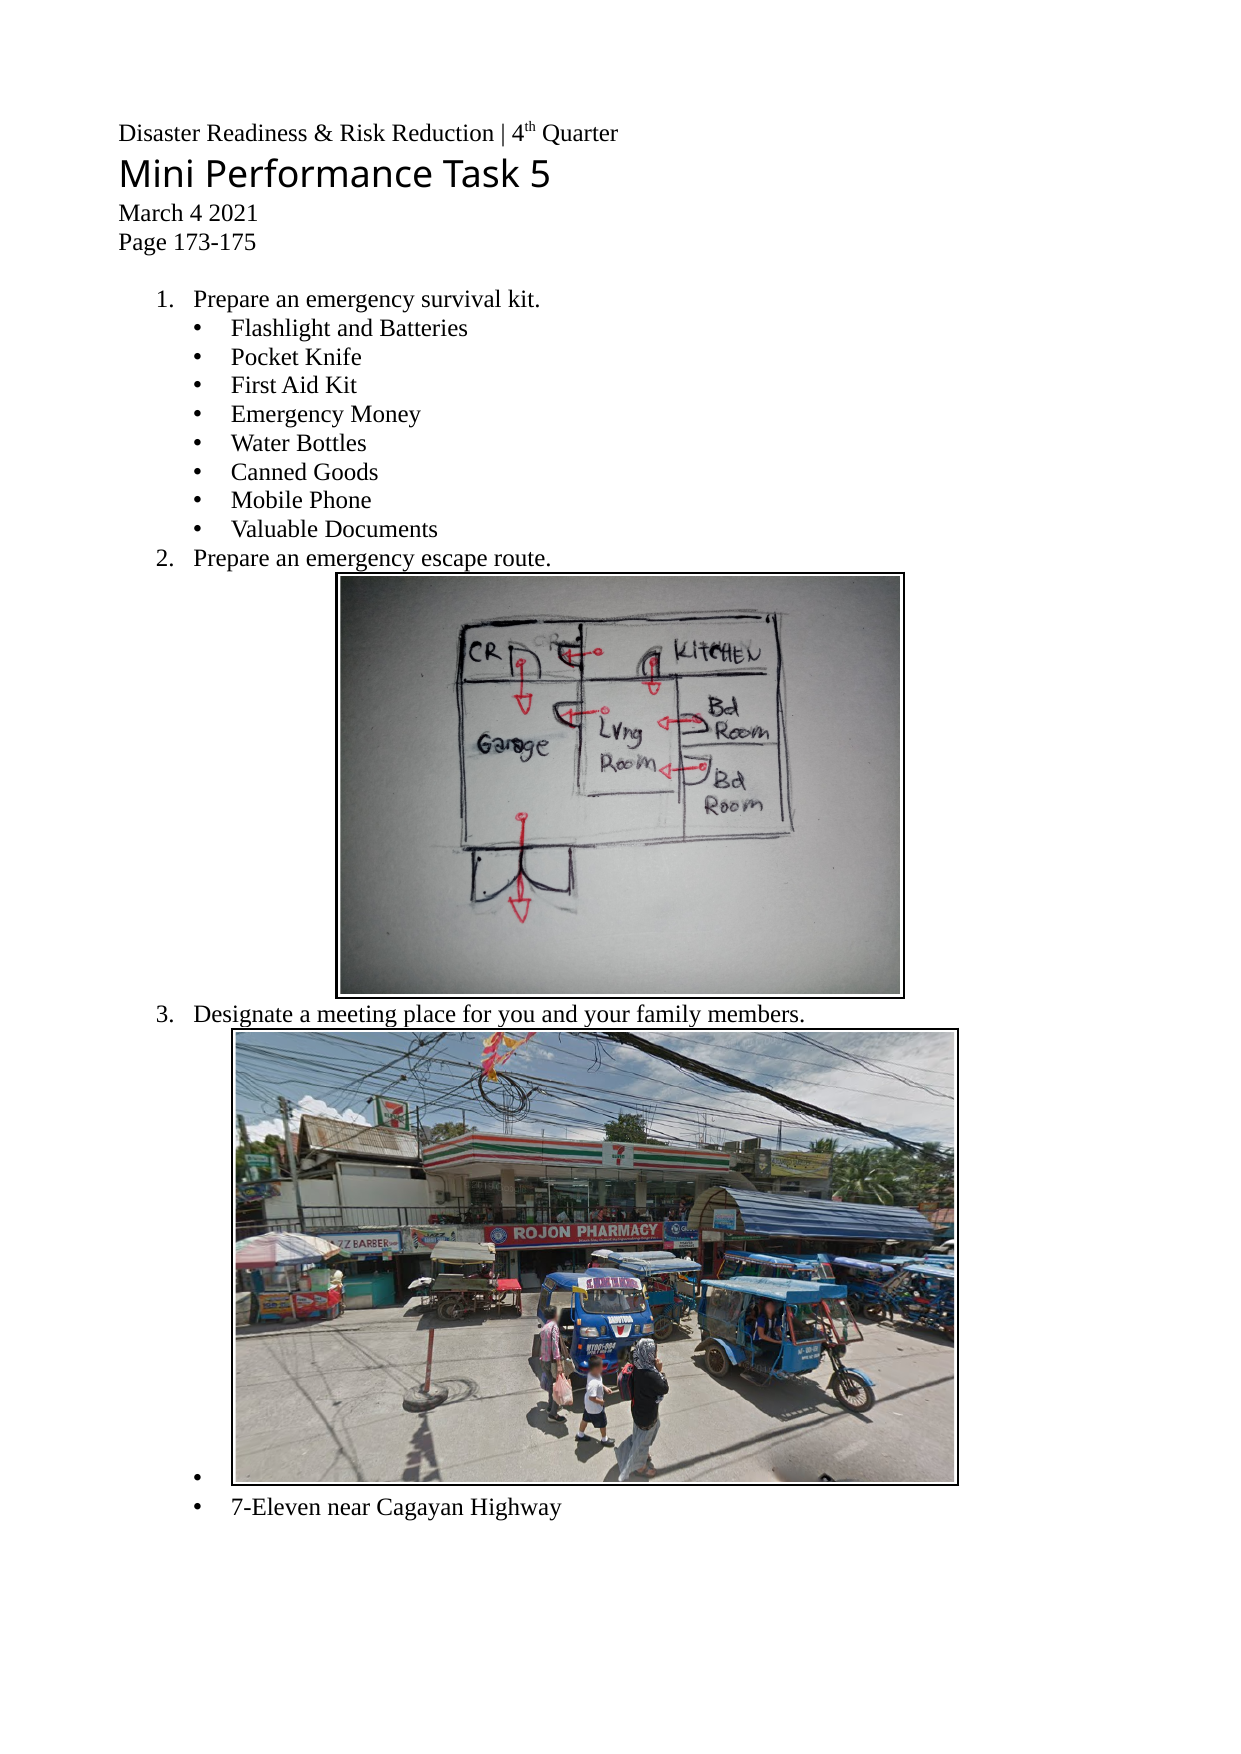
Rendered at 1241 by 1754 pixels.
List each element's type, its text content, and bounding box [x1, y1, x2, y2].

text Disaster Readiness & Risk Reduction | 4th Quarter [118, 118, 1122, 147]
list Prepare an emergency escape route. [156, 543, 1122, 572]
list 7-Eleven near Cagayan Highway [193, 1492, 1122, 1520]
list Valuable Documents [193, 514, 1122, 543]
list Pocket Knife [193, 342, 1122, 370]
text March 4 2021 [118, 198, 1122, 227]
picture [340, 576, 900, 994]
list Designate a meeting place for you and your family members. [156, 999, 1122, 1027]
list Prepare an emergency survival kit. [156, 284, 1122, 313]
list Flashlight and Batteries [193, 313, 1122, 342]
list Mobile Phone [193, 485, 1122, 514]
list Water Bottles [193, 428, 1122, 457]
list Emergency Money [193, 399, 1122, 428]
text Page 173-175 [118, 227, 1122, 255]
list Canned Goods [193, 457, 1122, 485]
text Mini Performance Task 5 [118, 147, 1122, 198]
picture [235, 1032, 955, 1482]
list First Aid Kit [193, 370, 1122, 399]
